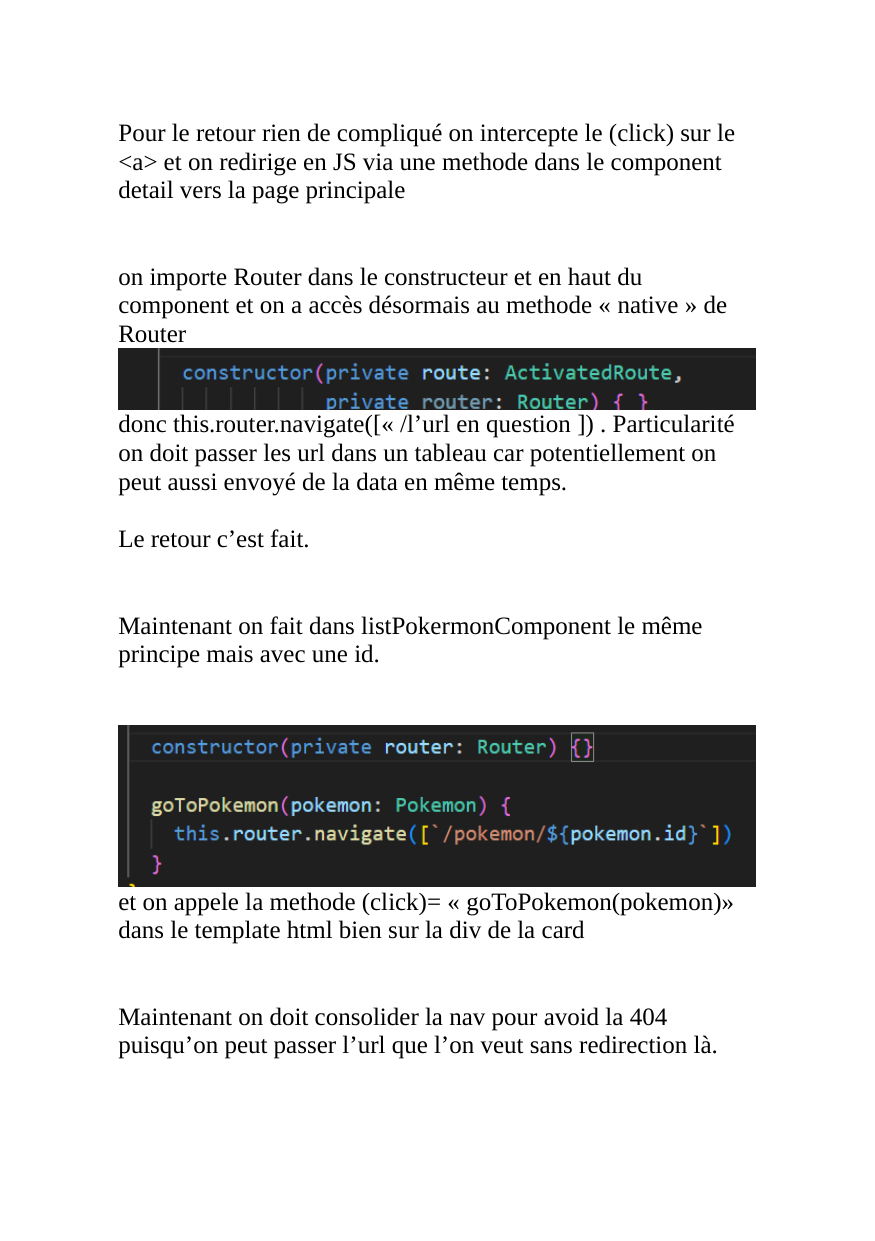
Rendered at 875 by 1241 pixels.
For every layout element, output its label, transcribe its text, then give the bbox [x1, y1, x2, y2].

text et on appele la methode (click)= « goToPokemon(pokemon)» dans le template html bien sur la div de la card [118, 887, 756, 944]
picture [118, 725, 756, 887]
text Maintenant on doit consolider la nav pour avoid la 404 puisqu’on peut passer l’url que l’on veut sans redirection là. [118, 1002, 756, 1059]
text on importe Router dans le constructeur et en haut du component et on a accès désormais au methode « native » de Router [118, 262, 756, 348]
picture [118, 348, 756, 410]
text donc this.router.navigate([« /l’url en question ]) . Particularité on doit passer les url dans un tableau car potentiellement on peut aussi envoyé de la data en même temps. Le retour c’est fait. Maintenant on fait dans listPokermonComponent le même principe mais avec une id. [118, 410, 756, 668]
text Pour le retour rien de compliqué on intercepte le (click) sur le <a> et on redirige en JS via une methode dans le component detail vers la page principale [118, 118, 756, 204]
